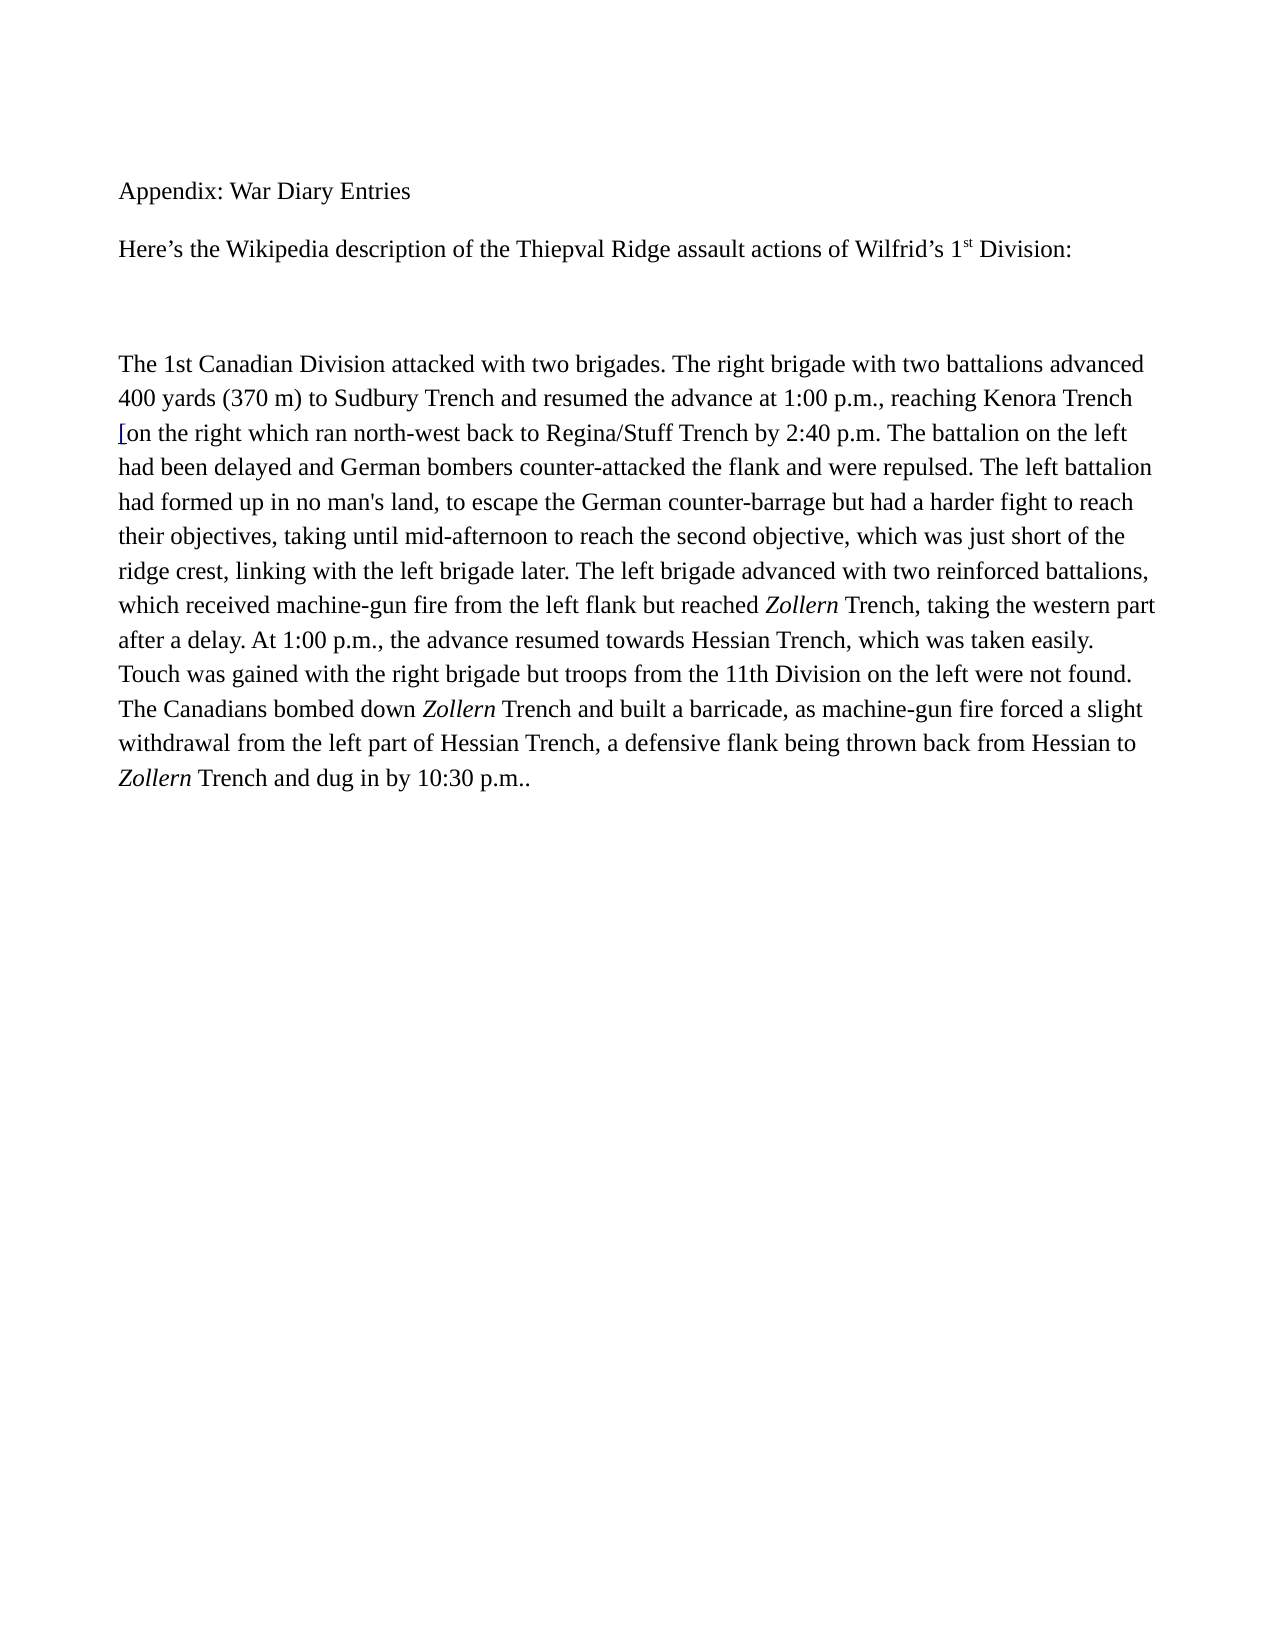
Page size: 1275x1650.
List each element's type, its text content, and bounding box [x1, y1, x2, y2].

text Appendix: War Diary Entries [118, 176, 1157, 205]
text The 1st Canadian Division attacked with two brigades. The right brigade with two battalions advanced 400 yards (370 m) to Sudbury Trench and resumed the advance at 1:00 p.m., reaching Kenora Trench [on the right which ran north-west back to Regina/Stuff Trench by 2:40 p.m. The battalion on the left had been delayed and German bombers counter-attacked the flank and were repulsed. The left battalion had formed up in no man's land, to escape the German counter-barrage but had a harder fight to reach their objectives, taking until mid-afternoon to reach the second objective, which was just short of the ridge crest, linking with the left brigade later. The left brigade advanced with two reinforced battalions, which received machine-gun fire from the left flank but reached Zollern Trench, taking the western part after a delay. At 1:00 p.m., the advance resumed towards Hessian Trench, which was taken easily. Touch was gained with the right brigade but troops from the 11th Division on the left were not found. The Canadians bombed down Zollern Trench and built a barricade, as machine-gun fire forced a slight withdrawal from the left part of Hessian Trench, a defensive flank being thrown back from Hessian to Zollern Trench and dug in by 10:30 p.m.. [118, 349, 1157, 791]
text Here’s the Wikipedia description of the Thiepval Ridge assault actions of Wilfrid’s 1st Division: [118, 234, 1157, 263]
